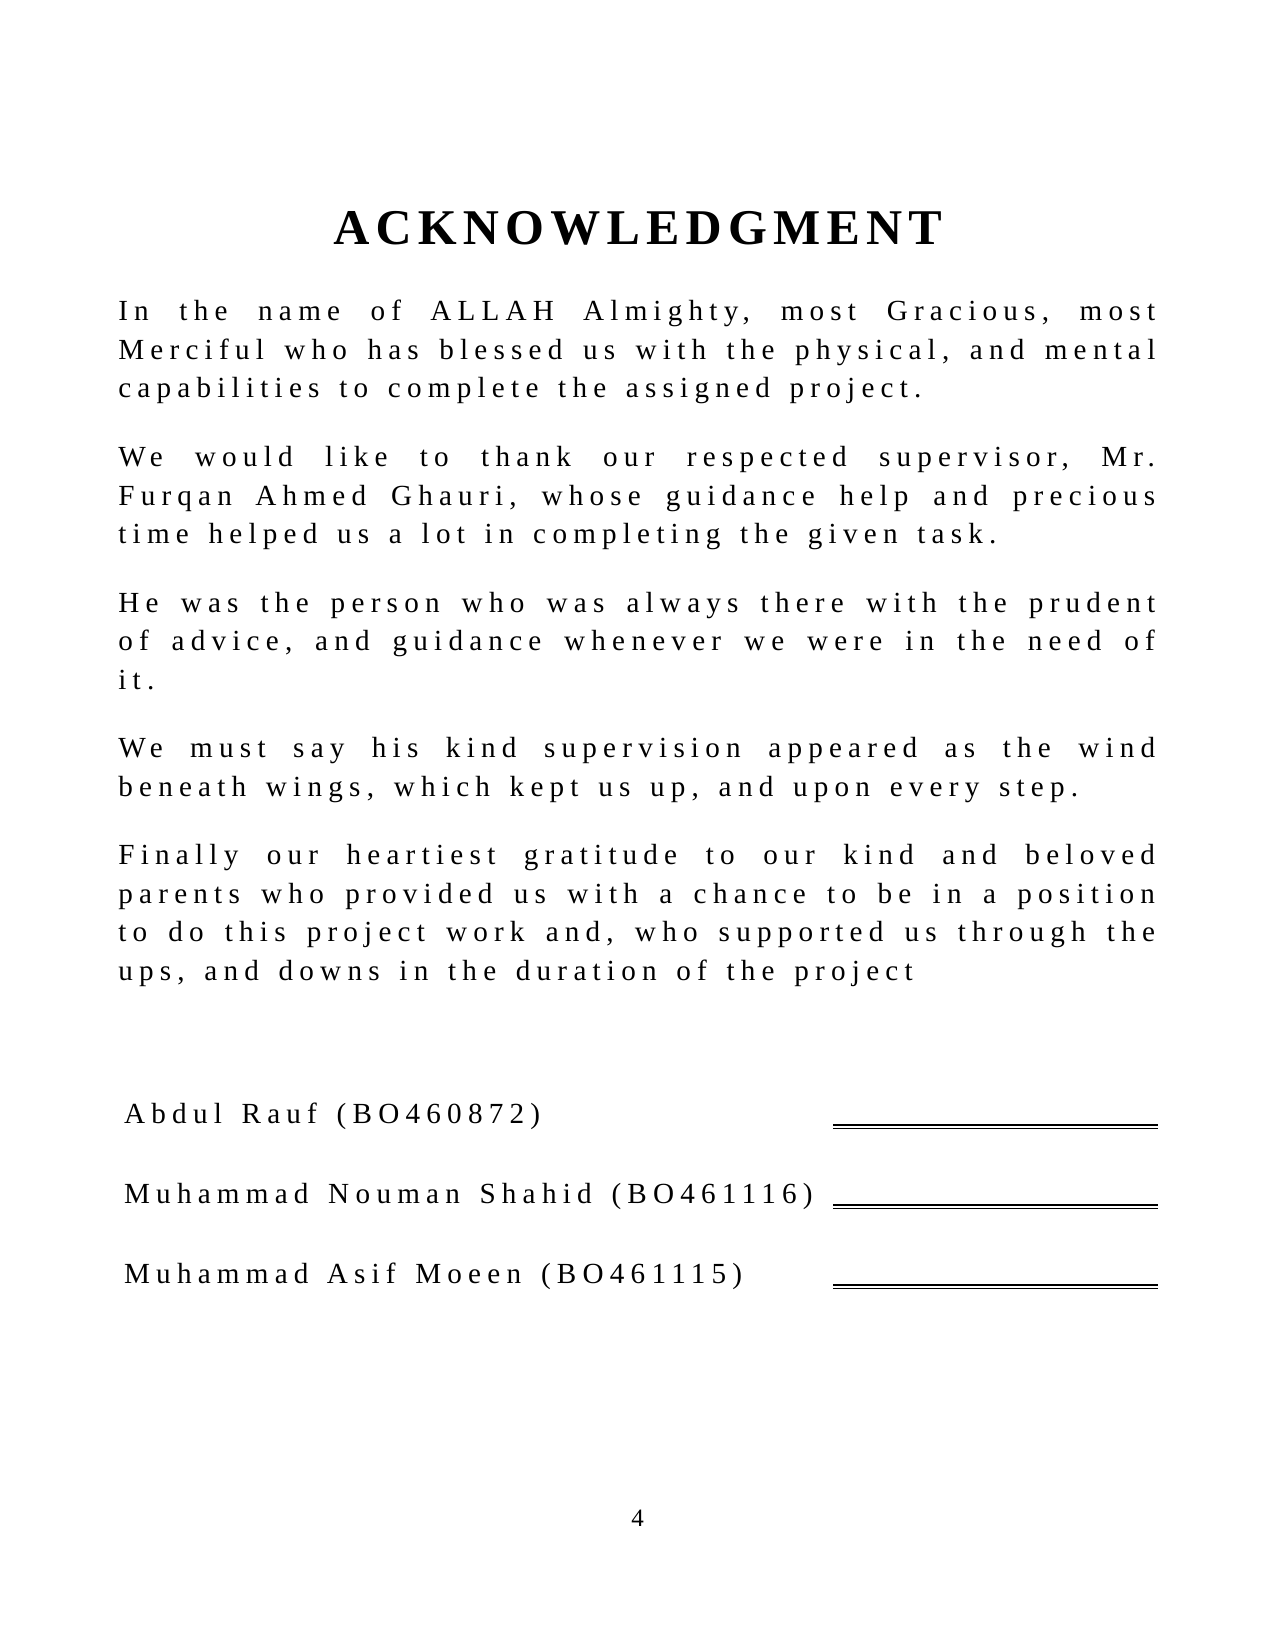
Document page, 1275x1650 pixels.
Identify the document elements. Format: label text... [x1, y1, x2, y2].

table_cell Muhammad Asif Moeen (BO461115) [118, 1229, 821, 1309]
table_cell Muhammad Nouman Shahid (BO461116) [118, 1149, 821, 1229]
text We must say his kind supervision appeared as the wind beneath wings, which kept us up, and upon every step. [118, 730, 1157, 802]
table_cell [821, 1229, 1157, 1309]
text Finally our heartiest gratitude to our kind and beloved parents who provided us with a chance to be in a position to do this project work and, who supported us through the ups, and downs in the duration of the project [118, 837, 1157, 987]
subtitle ACKNOWLEDGMENT [118, 197, 1157, 255]
text We would like to thank our respected supervisor, Mr. Furqan Ahmed Ghauri, whose guidance help and precious time helped us a lot in completing the given task. [118, 439, 1157, 550]
text In the name of ALLAH Almighty, most Gracious, most Merciful who has blessed us with the physical, and mental capabilities to complete the assigned project. [118, 293, 1157, 404]
text He was the person who was always there with the prudent of advice, and guidance whenever we were in the need of it. [118, 585, 1157, 695]
table_header [821, 1069, 1157, 1149]
table_header Abdul Rauf (BO460872) [118, 1069, 821, 1149]
table_cell [821, 1149, 1157, 1229]
